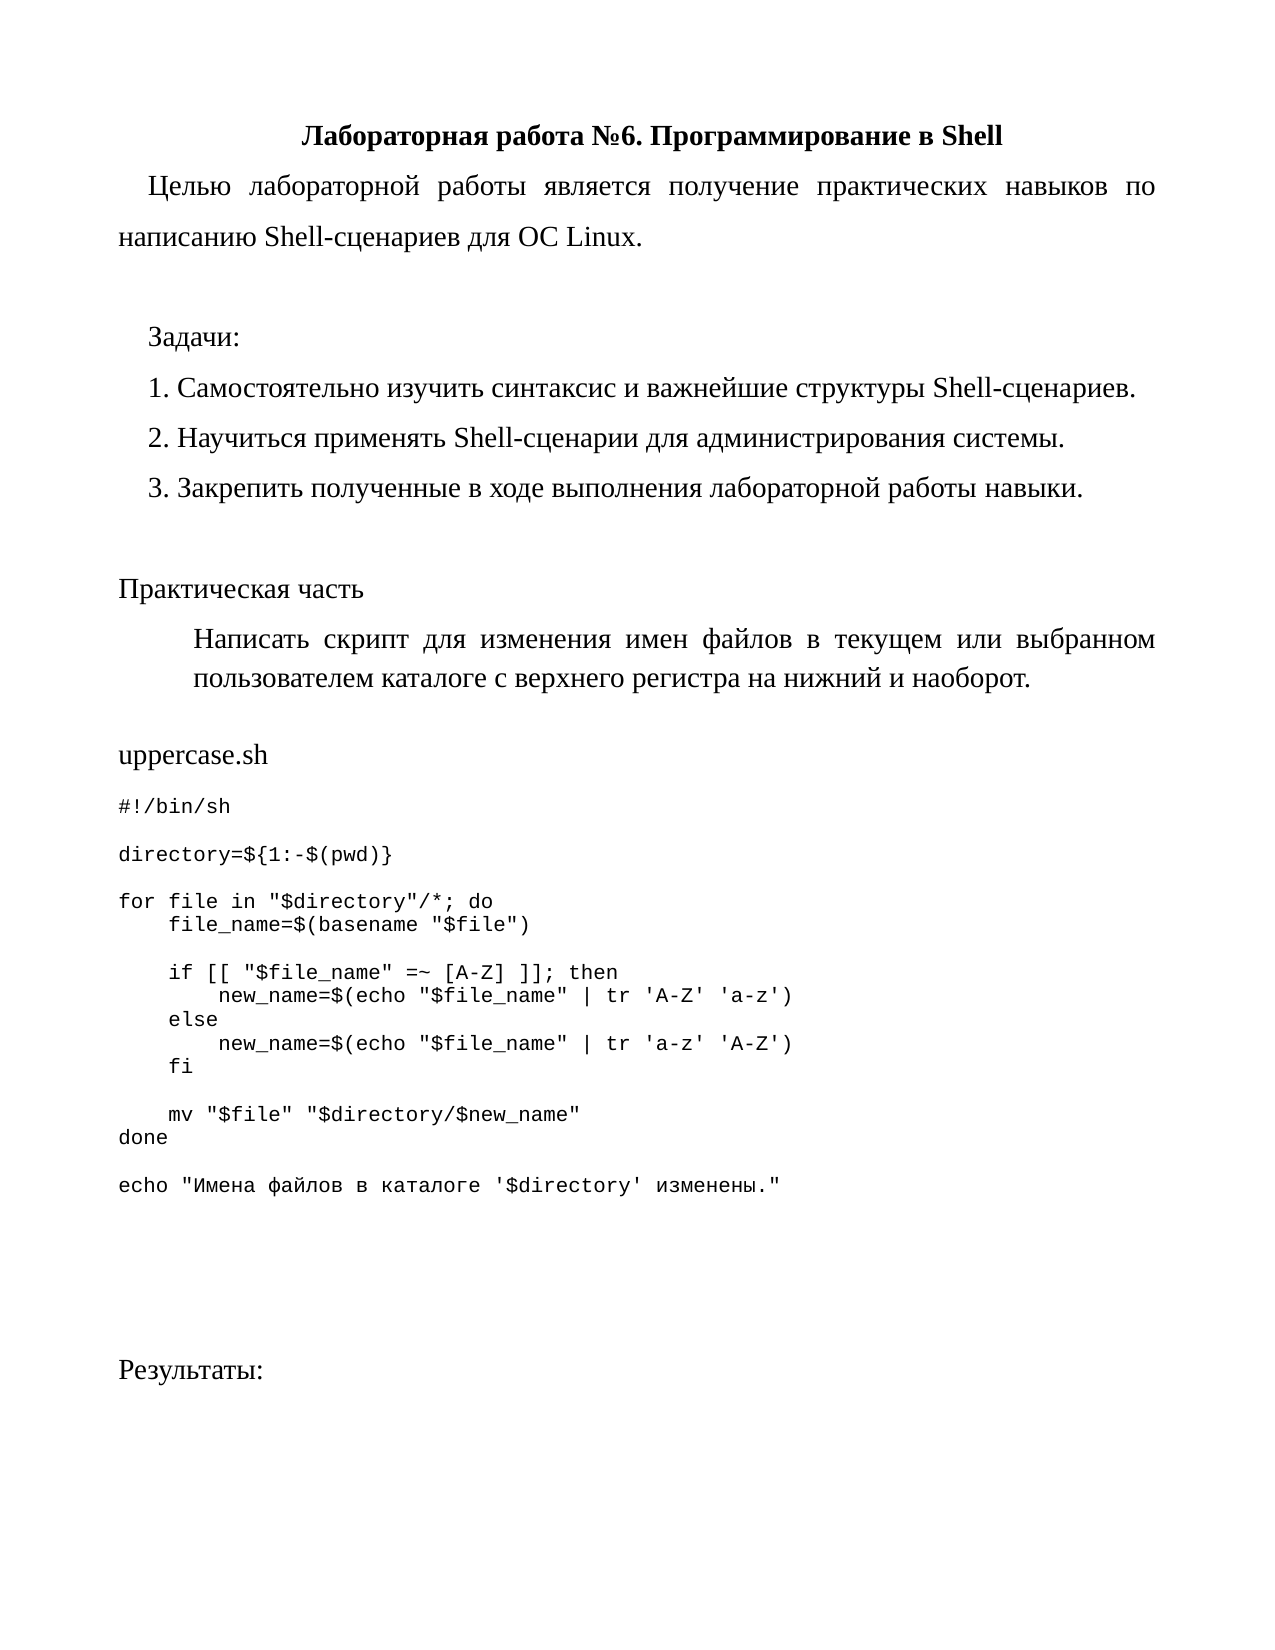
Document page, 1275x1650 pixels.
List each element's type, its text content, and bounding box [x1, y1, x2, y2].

text done [118, 1127, 1157, 1151]
text Практическая часть [118, 571, 1157, 604]
text Целью лабораторной работы является получение практических навыков по написанию Shell-сценариев для ОС Linux. [118, 168, 1157, 252]
list uppercase.sh [118, 737, 1157, 770]
text file_name=$(basename "$file") [118, 914, 1157, 938]
text mv "$file" "$directory/$new_name" [118, 1104, 1157, 1127]
text 1. Самостоятельно изучить синтаксис и важнейшие структуры Shell-сценариев. [118, 370, 1157, 403]
text for file in "$directory"/*; do [118, 891, 1157, 914]
list Написать скрипт для изменения имен файлов в текущем или выбранном пользователем каталоге с верхнего регистра на нижний и наоборот. [193, 621, 1157, 693]
text Задачи: [118, 319, 1157, 353]
text fi [118, 1056, 1157, 1080]
text #!/bin/sh [118, 796, 1157, 820]
text else [118, 1009, 1157, 1033]
text echo "Имена файлов в каталоге '$directory' изменены." [118, 1174, 1157, 1198]
text new_name=$(echo "$file_name" | tr 'A-Z' 'a-z') [118, 985, 1157, 1009]
text Лабораторная работа №6. Программирование в Shell [118, 118, 1157, 152]
text directory=${1:-$(pwd)} [118, 843, 1157, 867]
list Результаты: [118, 1352, 1157, 1386]
text new_name=$(echo "$file_name" | tr 'a-z' 'A-Z') [118, 1033, 1157, 1056]
text if [[ "$file_name" =~ [A-Z] ]]; then [118, 962, 1157, 985]
text 3. Закрепить полученные в ходе выполнения лабораторной работы навыки. [118, 470, 1157, 504]
text 2. Научиться применять Shell-сценарии для администрирования системы. [118, 420, 1157, 453]
